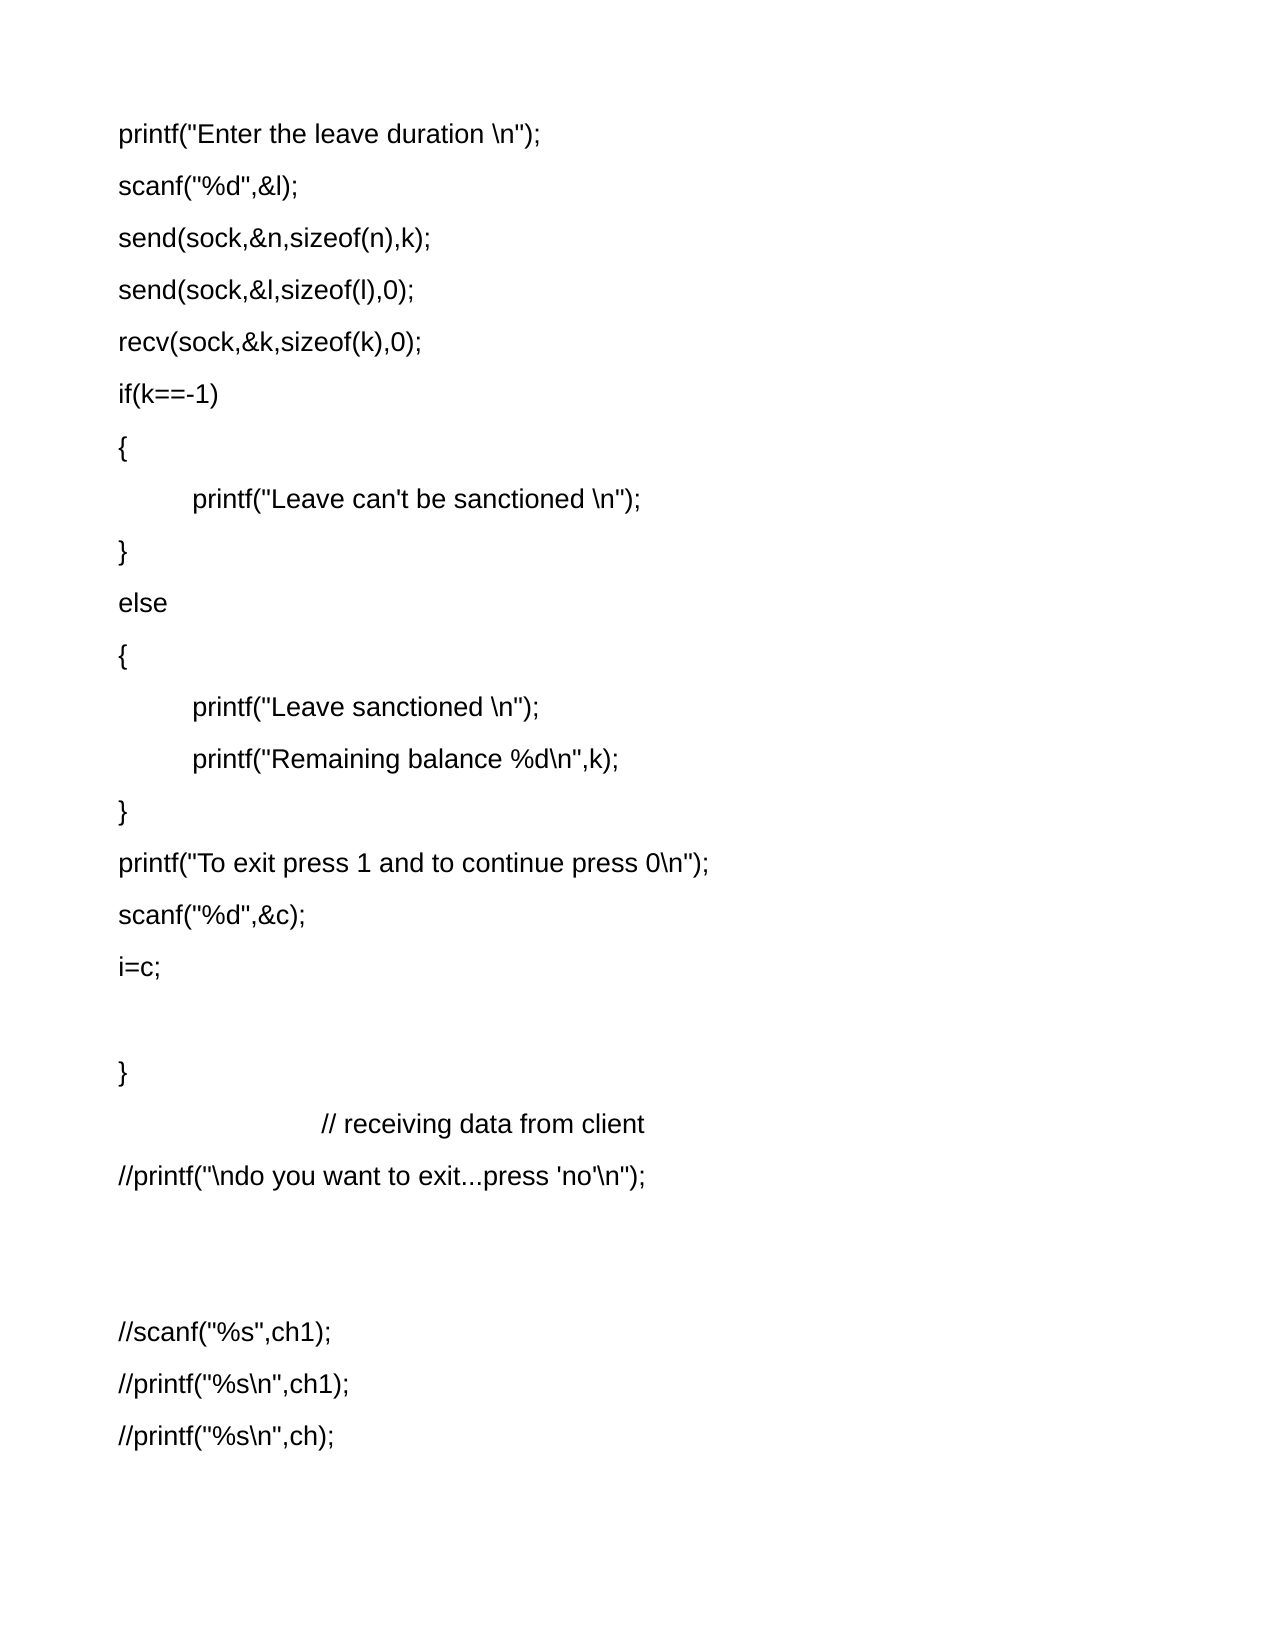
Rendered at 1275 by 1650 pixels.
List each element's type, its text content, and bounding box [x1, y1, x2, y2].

text } [118, 795, 1157, 826]
text // receiving data from client [118, 1108, 1157, 1139]
text send(sock,&n,sizeof(n),k); [118, 222, 1157, 253]
text //printf("%s\n",ch); [118, 1420, 1157, 1451]
text else [118, 587, 1157, 618]
text printf("To exit press 1 and to continue press 0\n"); [118, 847, 1157, 878]
text } [118, 535, 1157, 566]
text { [118, 431, 1157, 462]
text scanf("%d",&l); [118, 170, 1157, 201]
text //printf("%s\n",ch1); [118, 1368, 1157, 1399]
text //scanf("%s",ch1); [118, 1316, 1157, 1347]
text printf("Leave sanctioned \n"); [118, 691, 1157, 722]
text printf("Enter the leave duration \n"); [118, 118, 1157, 149]
text { [118, 639, 1157, 670]
text recv(sock,&k,sizeof(k),0); [118, 326, 1157, 358]
text } [118, 1056, 1157, 1087]
text i=c; [118, 951, 1157, 983]
text printf("Remaining balance %d\n",k); [118, 743, 1157, 774]
text scanf("%d",&c); [118, 899, 1157, 931]
text send(sock,&l,sizeof(l),0); [118, 274, 1157, 306]
text printf("Leave can't be sanctioned \n"); [118, 483, 1157, 514]
text //printf("\ndo you want to exit...press 'no'\n"); [118, 1160, 1157, 1191]
text if(k==-1) [118, 378, 1157, 410]
